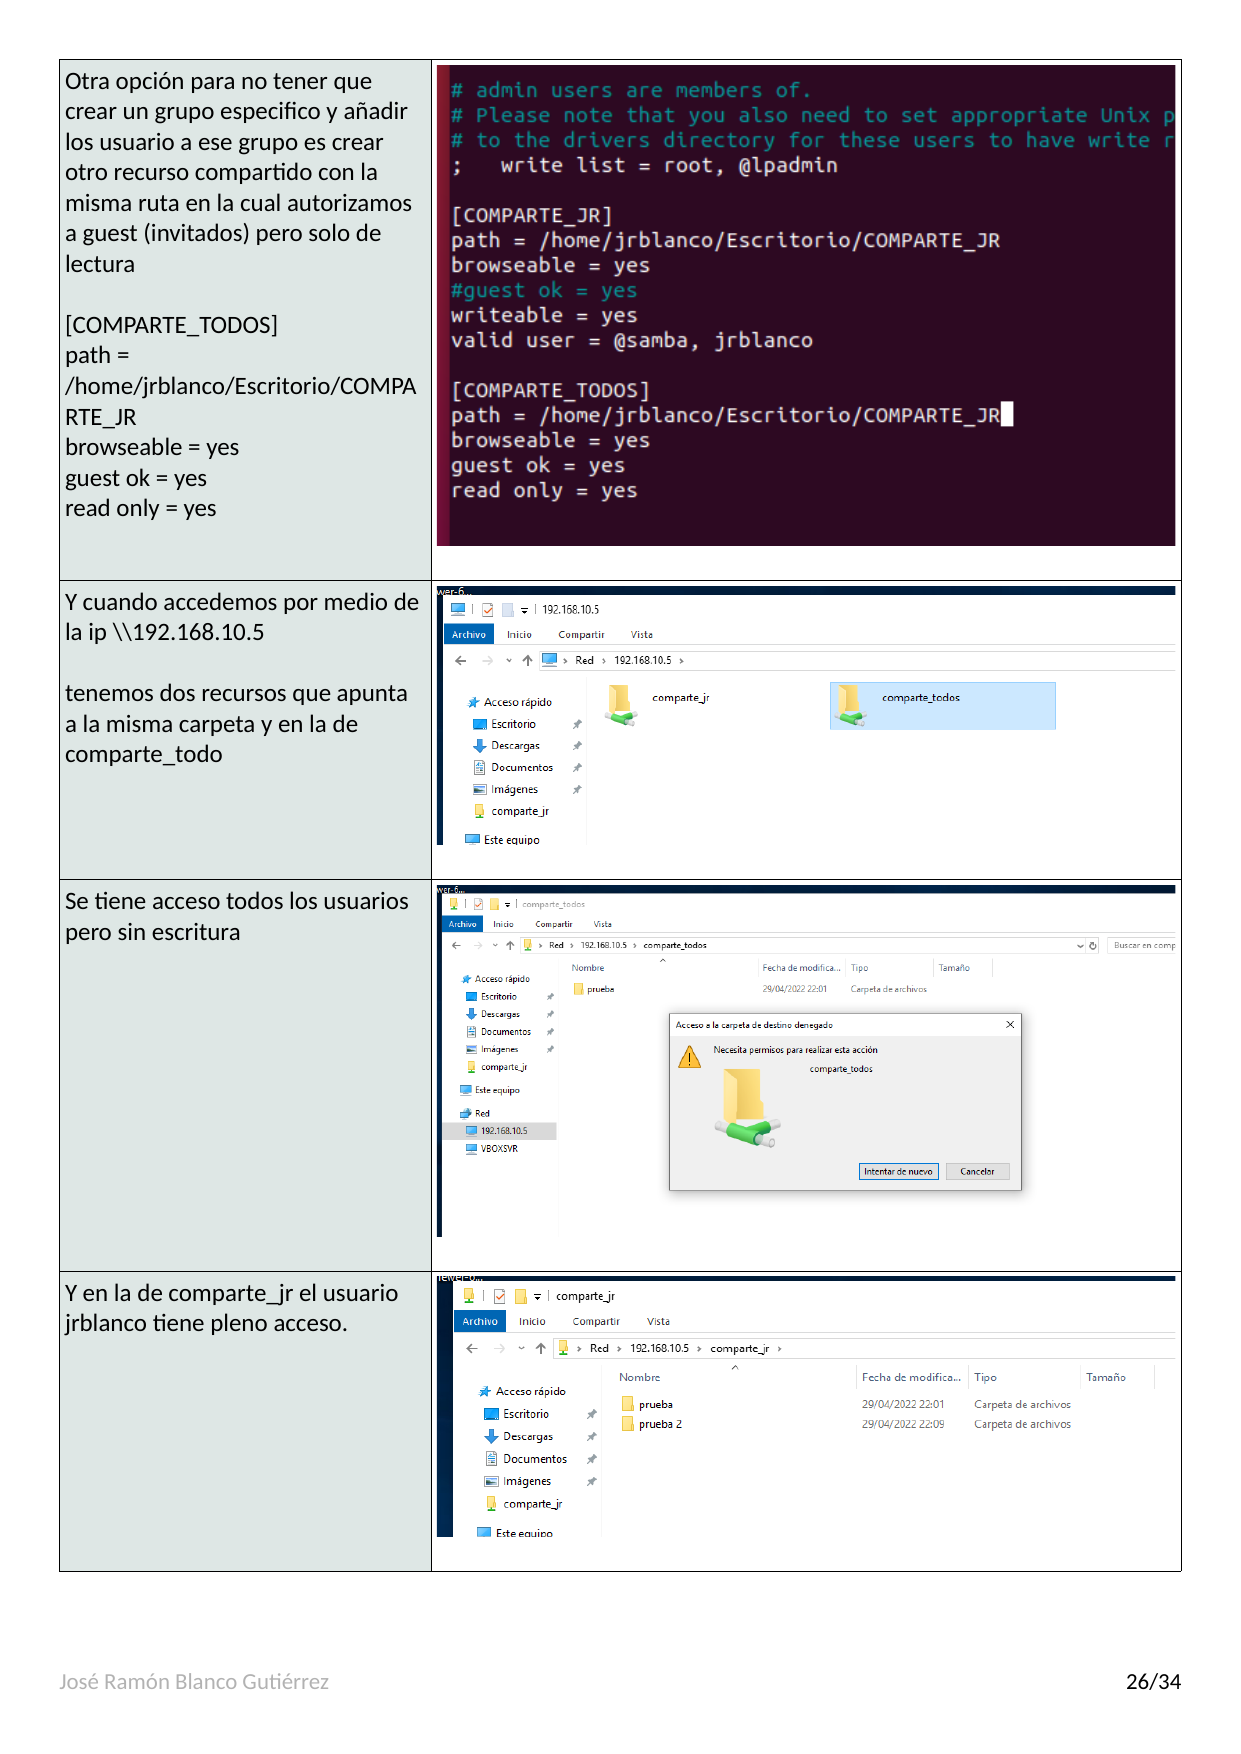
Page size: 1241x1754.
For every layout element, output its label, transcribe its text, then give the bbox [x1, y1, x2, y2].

picture [436, 885, 1176, 1237]
picture [436, 586, 1176, 845]
table_cell Y cuando accedemos por medio de la ip \\192.168.10.5 tenemos dos recursos que apunta a la misma carpeta y en la de comparte_todo [60, 581, 431, 879]
picture [436, 1276, 1176, 1537]
picture [436, 65, 1176, 546]
table_cell Y en la de comparte_jr el usuario jrblanco tiene pleno acceso. [60, 1272, 431, 1571]
table_cell Se tiene acceso todos los usuarios pero sin escritura [60, 880, 431, 1271]
table_cell Otra opción para no tener que crear un grupo especifico y añadir los usuario a ese grupo es crear otro recurso compartido con la misma ruta en la cual autorizamos a guest (invitados) pero solo de lectura [COMPARTE_TODOS] path = /home/jrblanco/Escritorio/COMPARTE_JR browseable = yes guest ok = yes read only = yes [60, 60, 431, 580]
table_cell [432, 60, 1181, 580]
table_cell [432, 880, 1181, 1271]
table_cell [432, 1272, 1181, 1571]
table_cell [432, 581, 1181, 879]
